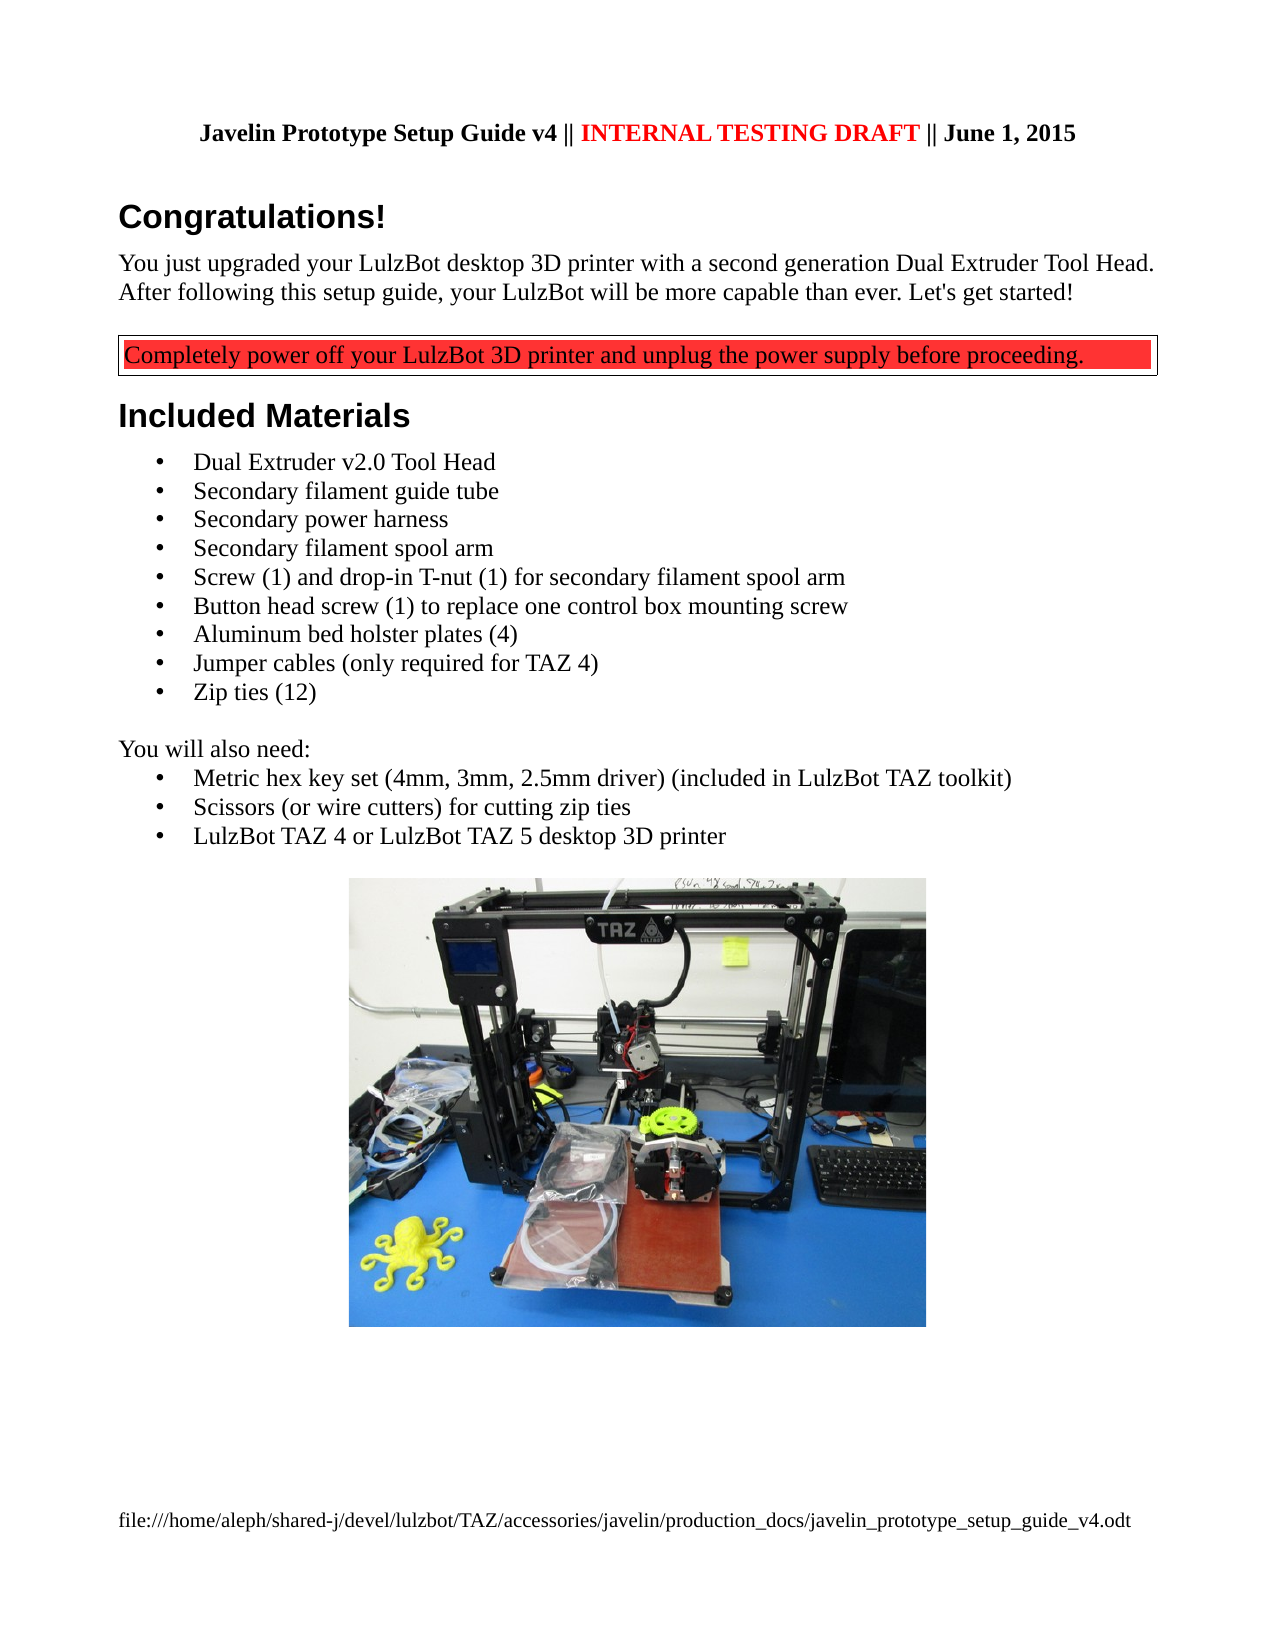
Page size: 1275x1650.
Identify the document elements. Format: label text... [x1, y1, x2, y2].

list LulzBot TAZ 4 or LulzBot TAZ 5 desktop 3D printer [156, 821, 1157, 849]
list Screw (1) and drop-in T-nut (1) for secondary filament spool arm [156, 562, 1157, 591]
list Secondary filament guide tube [156, 476, 1157, 504]
text You will also need: [118, 734, 1157, 763]
picture [348, 878, 927, 1327]
subtitle Congratulations! [118, 197, 1157, 236]
list Secondary power harness [156, 504, 1157, 533]
table_header Completely power off your LulzBot 3D printer and unplug the power supply before proceeding. [119, 336, 1157, 375]
list Jumper cables (only required for TAZ 4) [156, 648, 1157, 677]
list Scissors (or wire cutters) for cutting zip ties [156, 792, 1157, 821]
subtitle Included Materials [118, 396, 1157, 434]
list Button head screw (1) to replace one control box mounting screw [156, 591, 1157, 619]
list Metric hex key set (4mm, 3mm, 2.5mm driver) (included in LulzBot TAZ toolkit) [156, 763, 1157, 792]
text You just upgraded your LulzBot desktop 3D printer with a second generation Dual Extruder Tool Head. After following this setup guide, your LulzBot will be more capable than ever. Let's get started! [118, 248, 1157, 306]
list Dual Extruder v2.0 Tool Head [156, 447, 1157, 476]
list Aluminum bed holster plates (4) [156, 619, 1157, 648]
list Zip ties (12) [156, 677, 1157, 706]
list Secondary filament spool arm [156, 533, 1157, 562]
